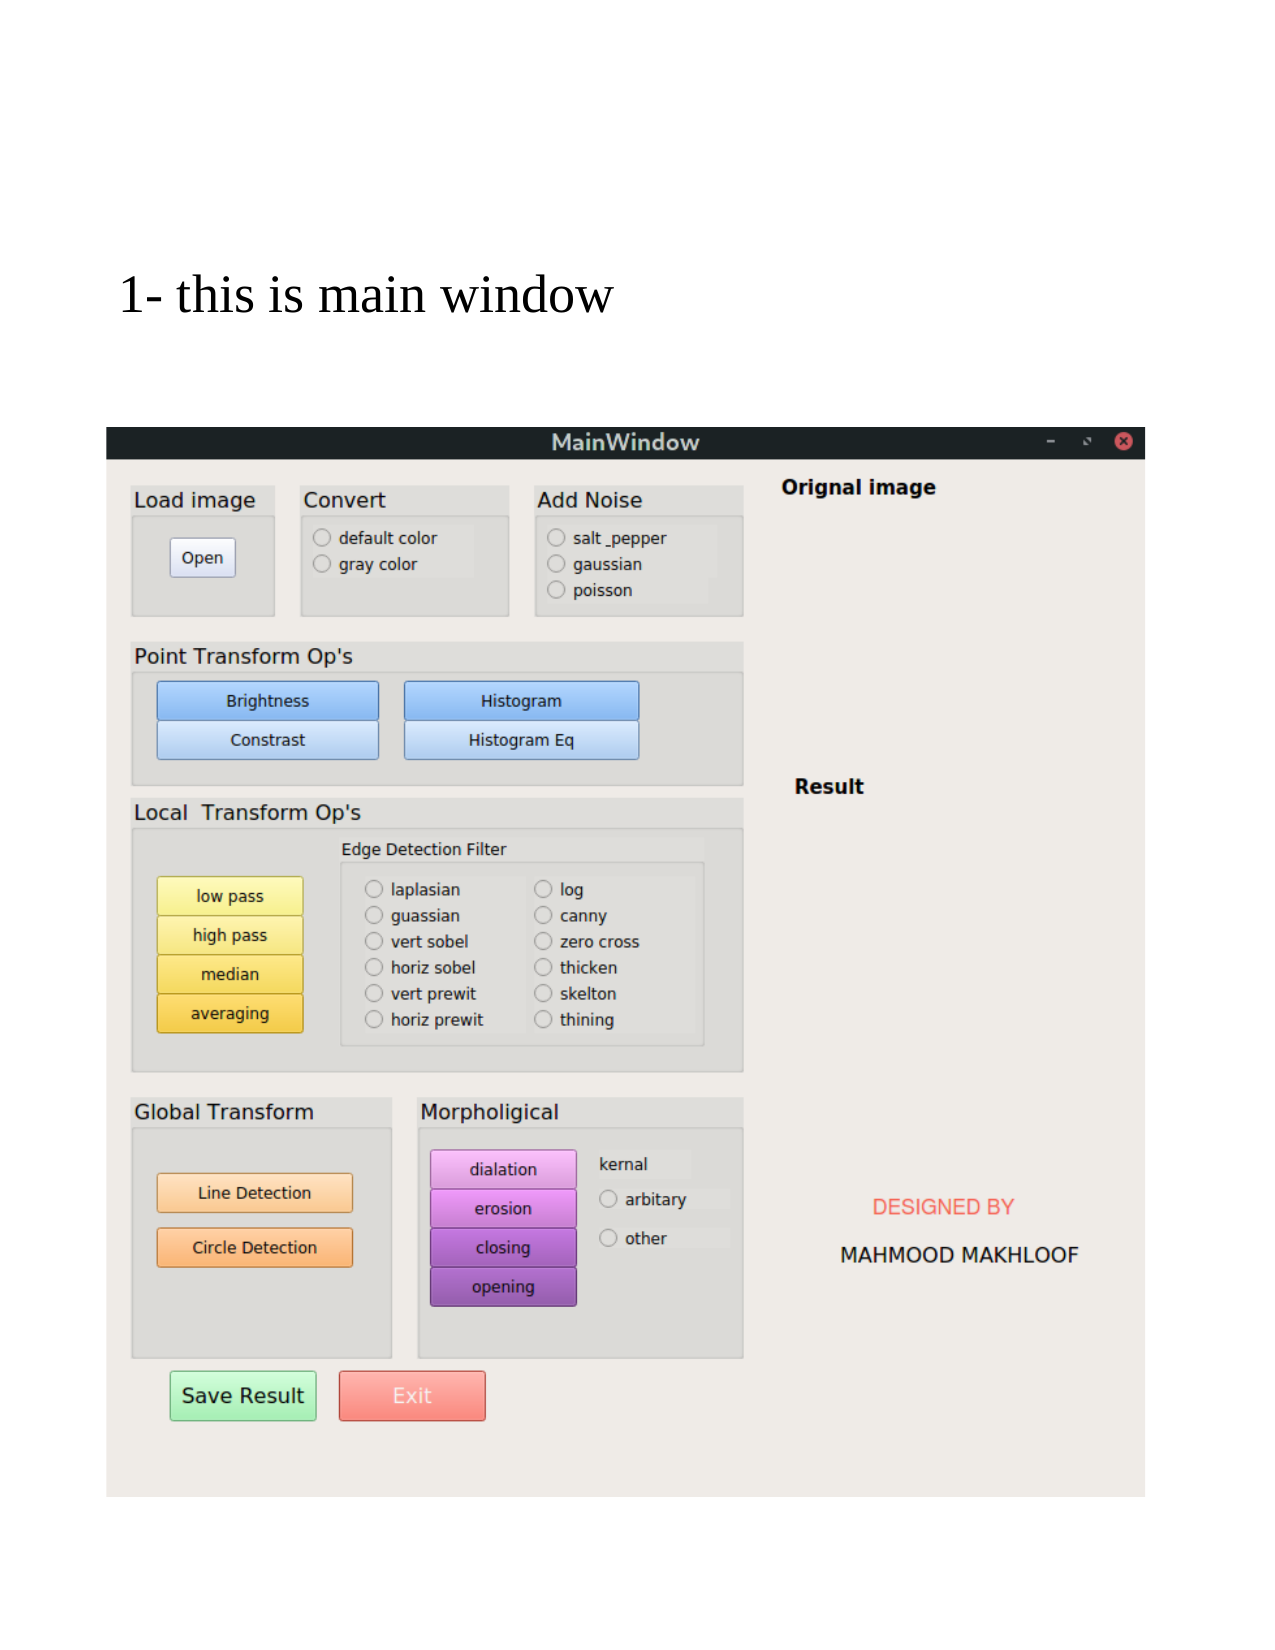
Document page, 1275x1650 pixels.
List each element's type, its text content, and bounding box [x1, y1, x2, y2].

text 1- this is main window [118, 262, 1157, 324]
picture [106, 427, 1146, 1497]
